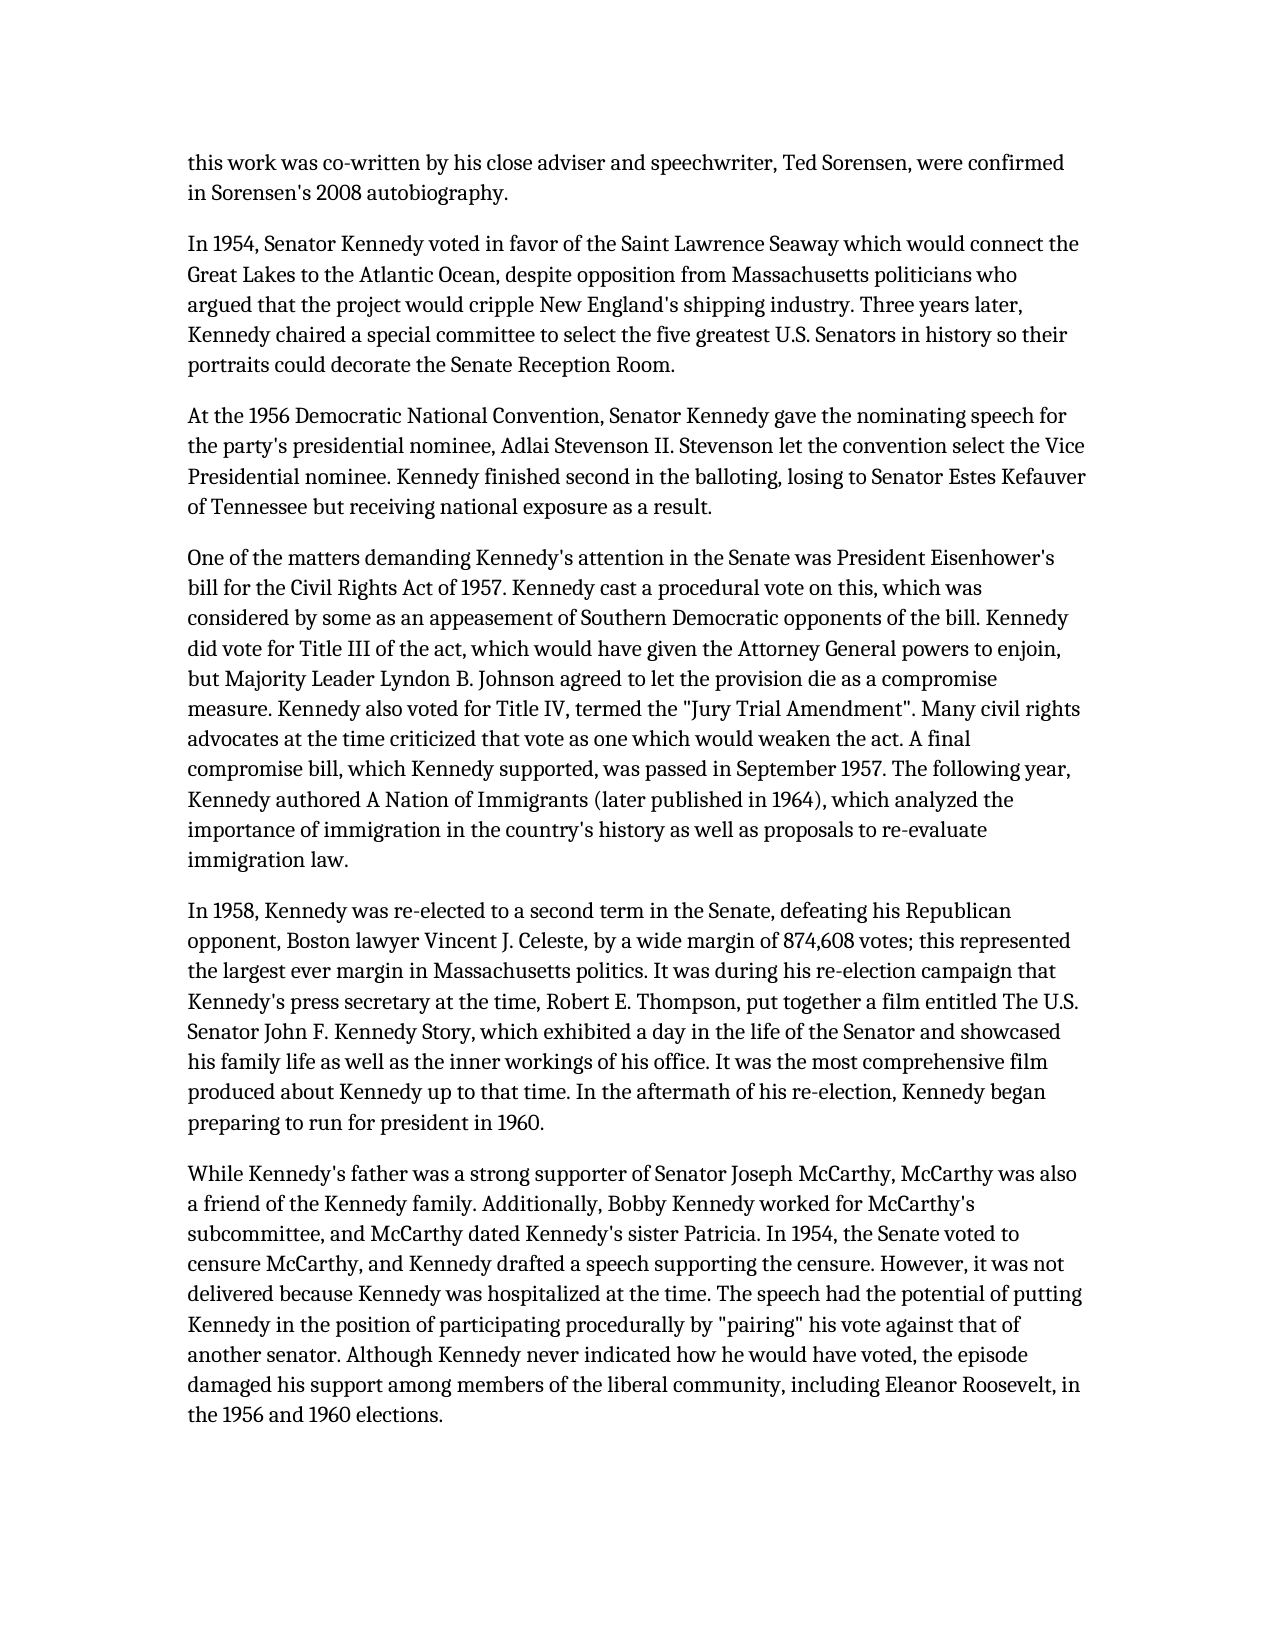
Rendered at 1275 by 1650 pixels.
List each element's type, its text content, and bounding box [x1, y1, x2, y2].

text In 1954, Senator Kennedy voted in favor of the Saint Lawrence Seaway which would connect the Great Lakes to the Atlantic Ocean, despite opposition from Massachusetts politicians who argued that the project would cripple New England's shipping industry. Three years later, Kennedy chaired a special committee to select the five greatest U.S. Senators in history so their portraits could decorate the Senate Reception Room. [187, 231, 1087, 378]
text this work was co-written by his close adviser and speechwriter, Ted Sorensen, were confirmed in Sorensen's 2008 autobiography. [187, 150, 1087, 207]
text While Kennedy's father was a strong supporter of Senator Joseph McCarthy, McCarthy was also a friend of the Kennedy family. Additionally, Bobby Kennedy worked for McCarthy's subcommittee, and McCarthy dated Kennedy's sister Patricia. In 1954, the Senate voted to censure McCarthy, and Kennedy drafted a speech supporting the censure. However, it was not delivered because Kennedy was hospitalized at the time. The speech had the potential of putting Kennedy in the position of participating procedurally by "pairing" his vote against that of another senator. Although Kennedy never indicated how he would have voted, the episode damaged his support among members of the liberal community, including Eleanor Roosevelt, in the 1956 and 1960 elections. [187, 1160, 1087, 1428]
text At the 1956 Democratic National Convention, Senator Kennedy gave the nominating speech for the party's presidential nominee, Adlai Stevenson II. Stevenson let the convention select the Vice Presidential nominee. Kennedy finished second in the balloting, losing to Senator Estes Kefauver of Tennessee but receiving national exposure as a result. [187, 403, 1087, 520]
text One of the matters demanding Kennedy's attention in the Senate was President Eisenhower's bill for the Civil Rights Act of 1957. Kennedy cast a procedural vote on this, which was considered by some as an appeasement of Southern Democratic opponents of the bill. Kennedy did vote for Title III of the act, which would have given the Attorney General powers to enjoin, but Majority Leader Lyndon B. Johnson agreed to let the provision die as a compromise measure. Kennedy also voted for Title IV, termed the "Jury Trial Amendment". Many civil rights advocates at the time criticized that vote as one which would weaken the act. A final compromise bill, which Kennedy supported, was passed in September 1957. The following year, Kennedy authored A Nation of Immigrants (later published in 1964), which analyzed the importance of immigration in the country's history as well as proposals to re-evaluate immigration law. [187, 545, 1087, 873]
text In 1958, Kennedy was re-elected to a second term in the Senate, defeating his Republican opponent, Boston lawyer Vincent J. Celeste, by a wide margin of 874,608 votes; this represented the largest ever margin in Massachusetts politics. It was during his re-election campaign that Kennedy's press secretary at the time, Robert E. Thompson, put together a film entitled The U.S. Senator John F. Kennedy Story, which exhibited a day in the life of the Senator and showcased his family life as well as the inner workings of his office. It was the most comprehensive film produced about Kennedy up to that time. In the aftermath of his re-election, Kennedy began preparing to run for president in 1960. [187, 898, 1087, 1136]
